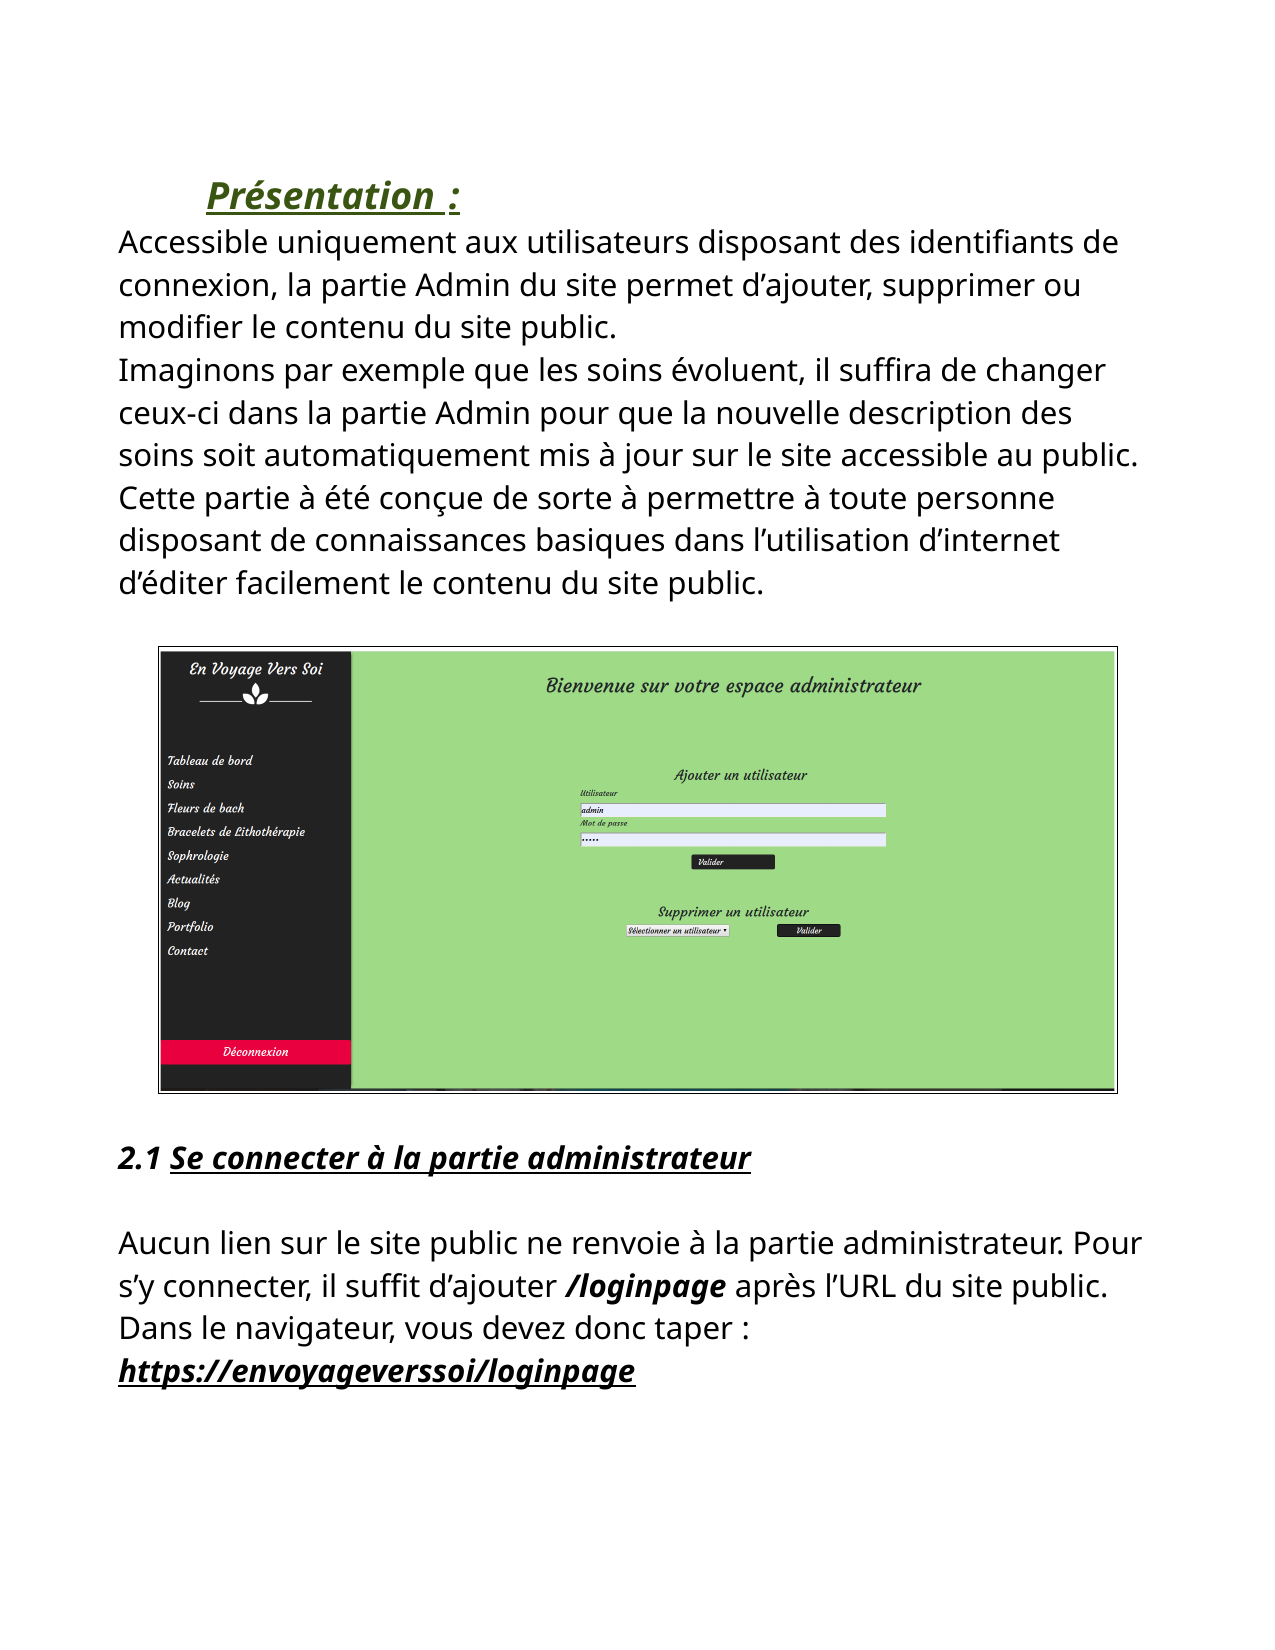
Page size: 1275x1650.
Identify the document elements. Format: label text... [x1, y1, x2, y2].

picture [160, 649, 1115, 1091]
text Imaginons par exemple que les soins évoluent, il suffira de changer ceux-ci dans la partie Admin pour que la nouvelle description des soins soit automatiquement mis à jour sur le site accessible au public. [118, 348, 1157, 476]
text Aucun lien sur le site public ne renvoie à la partie administrateur. Pour s’y connecter, il suffit d’ajouter /loginpage après l’URL du site public. Dans le navigateur, vous devez donc taper : https://envoyageverssoi/loginpage [118, 1221, 1157, 1391]
text Présentation : [118, 169, 1157, 220]
text Accessible uniquement aux utilisateurs disposant des identifiants de connexion, la partie Admin du site permet d’ajouter, supprimer ou modifier le contenu du site public. [118, 220, 1157, 348]
text Cette partie à été conçue de sorte à permettre à toute personne disposant de connaissances basiques dans l’utilisation d’internet d’éditer facilement le contenu du site public. [118, 476, 1157, 604]
text 2.1 Se connecter à la partie administrateur [118, 1136, 1157, 1178]
